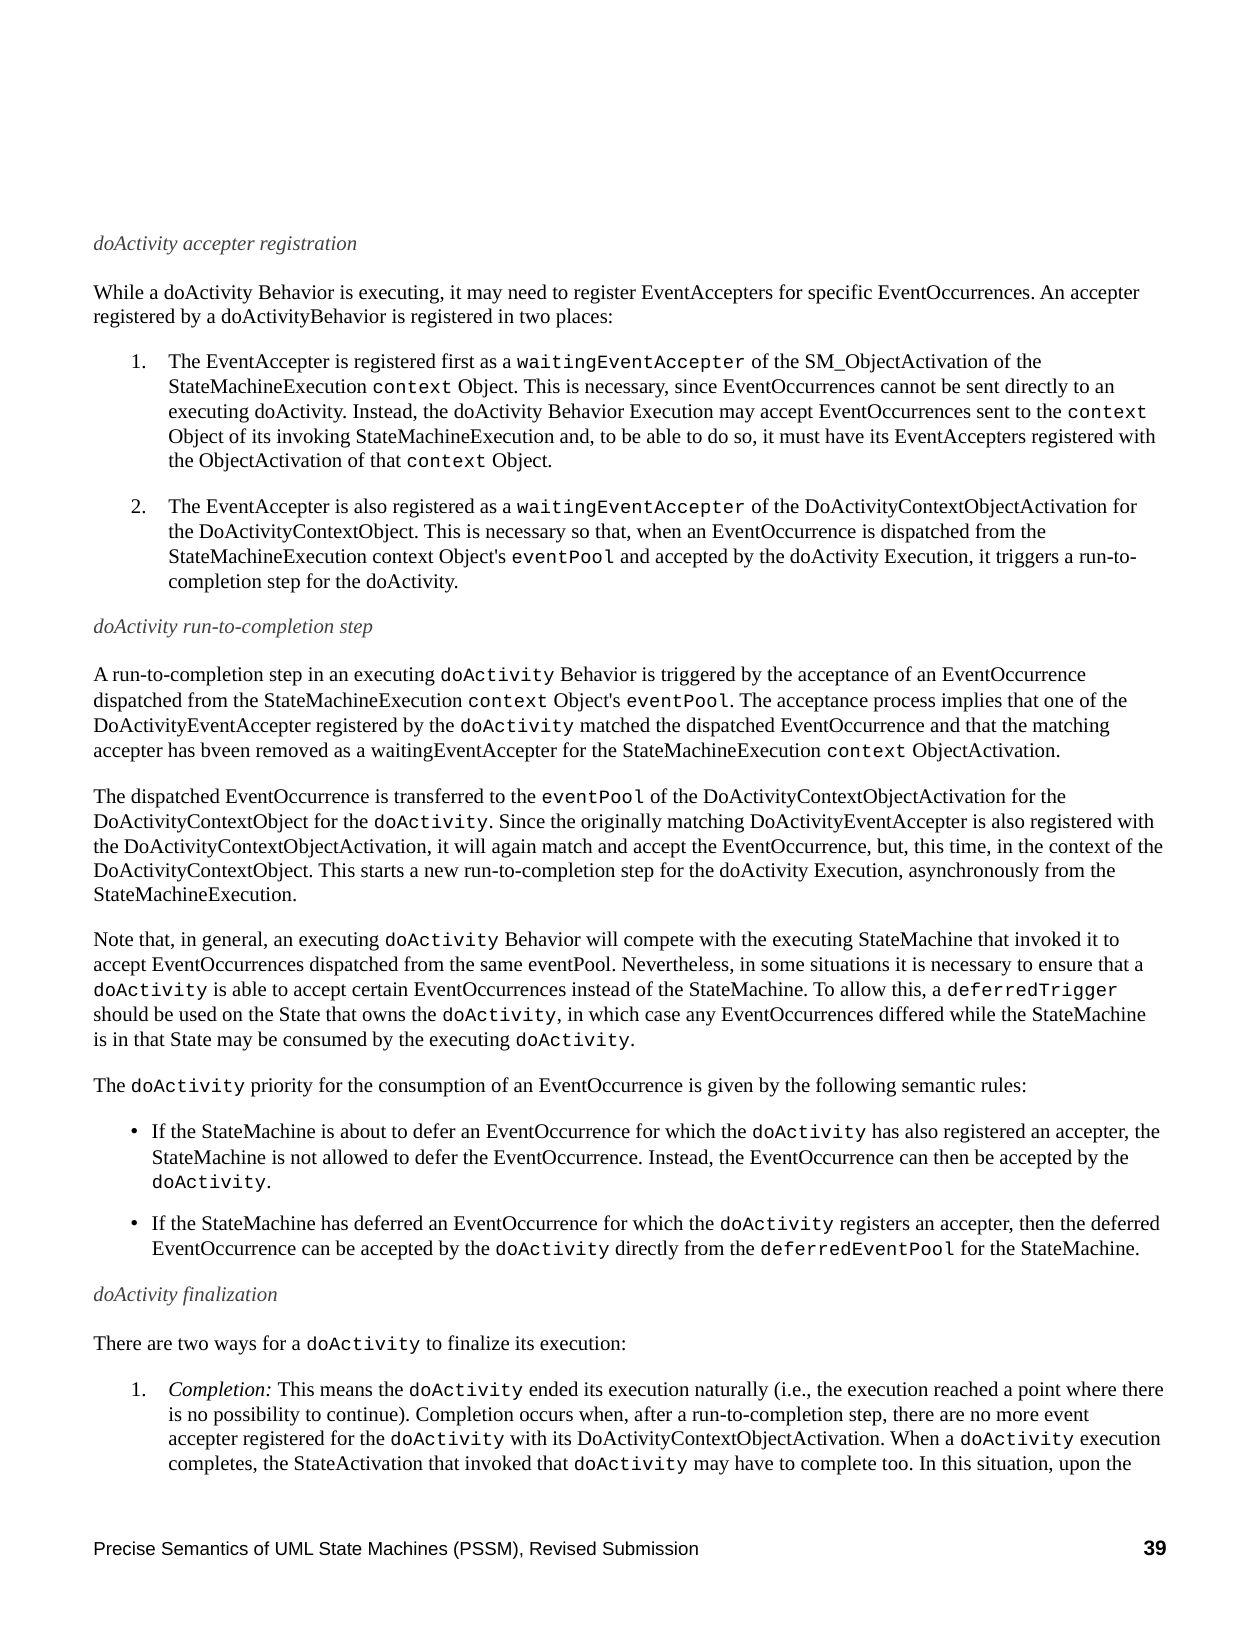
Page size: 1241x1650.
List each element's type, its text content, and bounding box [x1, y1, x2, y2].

text While a doActivity Behavior is executing, it may need to register EventAccepters for specific EventOccurrences. An accepter registered by a doActivityBehavior is registered in two places: [93, 280, 1164, 328]
list If the StateMachine has deferred an EventOccurrence for which the doActivity registers an accepter, then the deferred EventOccurrence can be accepted by the doActivity directly from the deferredEventPool for the StateMachine. [131, 1211, 1164, 1261]
text The doActivity priority for the consumption of an EventOccurrence is given by the following semantic rules: [93, 1073, 1164, 1098]
text The dispatched EventOccurrence is transferred to the eventPool of the DoActivityContextObjectActivation for the DoActivityContextObject for the doActivity. Since the originally matching DoActivityEventAccepter is also registered with the DoActivityContextObjectActivation, it will again match and accept the EventOccurrence, but, this time, in the context of the DoActivityContextObject. This starts a new run-to-completion step for the doActivity Execution, asynchronously from the StateMachineExecution. [93, 784, 1164, 906]
list The EventAccepter is also registered as a waitingEventAccepter of the DoActivityContextObjectActivation for the DoActivityContextObject. This is necessary so that, when an EventOccurrence is dispatched from the StateMachineExecution context Object's eventPool and accepted by the doActivity Execution, it triggers a run-to-completion step for the doActivity. [131, 494, 1164, 593]
text A run-to-completion step in an executing doActivity Behavior is triggered by the acceptance of an EventOccurrence dispatched from the StateMachineExecution context Object's eventPool. The acceptance process implies that one of the DoActivityEventAccepter registered by the doActivity matched the dispatched EventOccurrence and that the matching accepter has bveen removed as a waitingEventAccepter for the StateMachineExecution context ObjectActivation. [93, 662, 1164, 763]
list The EventAccepter is registered first as a waitingEventAccepter of the SM_ObjectActivation of the StateMachineExecution context Object. This is necessary, since EventOccurrences cannot be sent directly to an executing doActivity. Instead, the doActivity Behavior Execution may accept EventOccurrences sent to the context Object of its invoking StateMachineExecution and, to be able to do so, it must have its EventAccepters registered with the ObjectActivation of that context Object. [131, 349, 1164, 473]
subtitle doActivity run-to-completion step [93, 614, 1164, 638]
list Completion: This means the doActivity ended its execution naturally (i.e., the execution reached a point where there is no possibility to continue). Completion occurs when, after a run-to-completion step, there are no more event accepter registered for the doActivity with its DoActivityContextObjectActivation. When a doActivity execution completes, the StateActivation that invoked that doActivity may have to complete too. In this situation, upon the [131, 1377, 1164, 1476]
text Note that, in general, an executing doActivity Behavior will compete with the executing StateMachine that invoked it to accept EventOccurrences dispatched from the same eventPool. Nevertheless, in some situations it is necessary to ensure that a doActivity is able to accept certain EventOccurrences instead of the StateMachine. To allow this, a deferredTrigger should be used on the State that owns the doActivity, in which case any EventOccurrences differed while the StateMachine is in that State may be consumed by the executing doActivity. [93, 927, 1164, 1052]
subtitle doActivity finalization [93, 1282, 1164, 1306]
text There are two ways for a doActivity to finalize its execution: [93, 1331, 1164, 1356]
subtitle doActivity accepter registration [93, 231, 1164, 255]
list If the StateMachine is about to defer an EventOccurrence for which the doActivity has also registered an accepter, the StateMachine is not allowed to defer the EventOccurrence. Instead, the EventOccurrence can then be accepted by the doActivity. [131, 1119, 1164, 1194]
